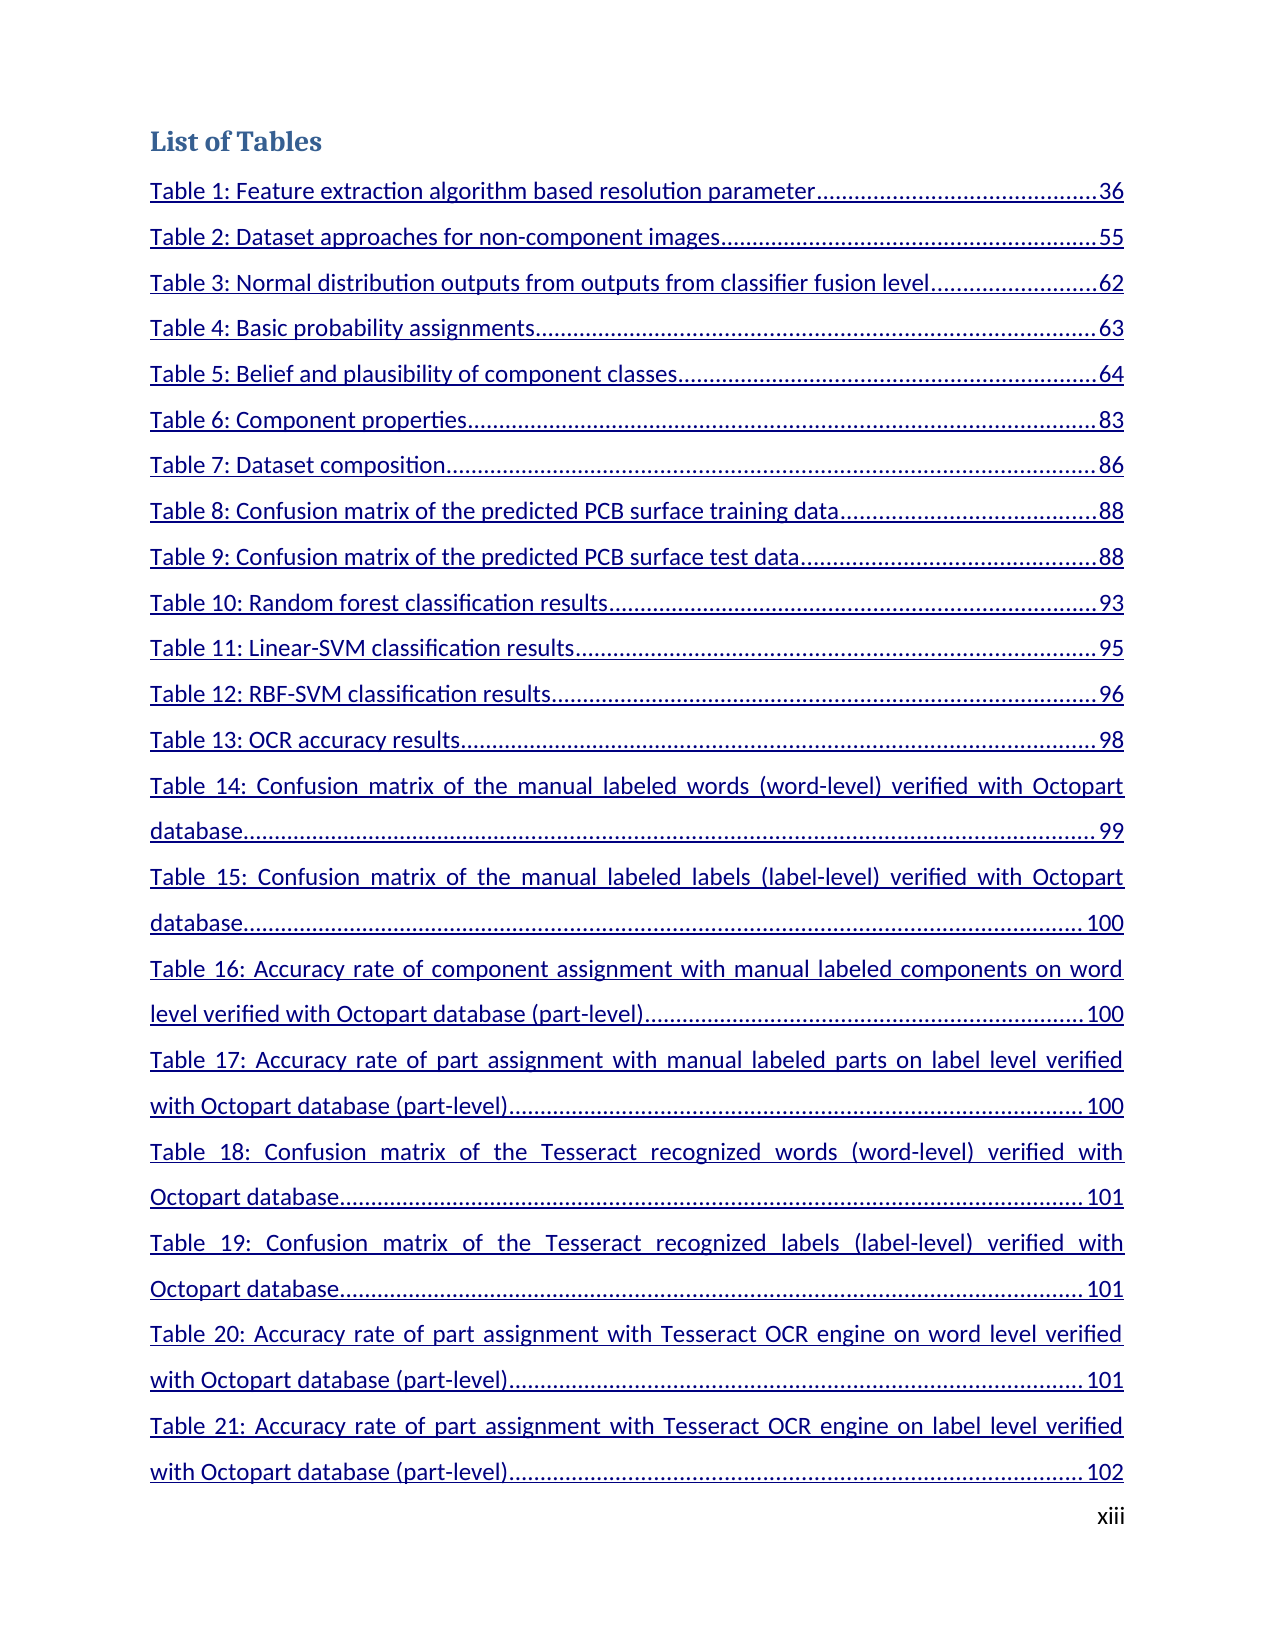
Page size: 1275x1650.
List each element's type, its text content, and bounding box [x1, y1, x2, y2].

text Table 14: Confusion matrix of the manual labeled words (word-level) verified with Octopart database 99 [150, 770, 1125, 796]
text Table 11: Linear-SVM classification results 95 [150, 633, 1125, 663]
text Table 18: Confusion matrix of the Tesseract recognized words (word-level) verified with Octopart database 101 [150, 1163, 1125, 1212]
text Table 1: Feature extraction algorithm based resolution parameter 36 [150, 175, 1125, 206]
text Table 10: Random forest classification results 93 [150, 587, 1125, 617]
text Table 8: Confusion matrix of the predicted PCB surface training data 88 [150, 495, 1125, 526]
text Table 16: Accuracy rate of component assignment with manual labeled components on word level verified with Octopart database (part-level) 100 [150, 953, 1125, 1029]
text Table 12: RBF-SVM classification results 96 [150, 678, 1125, 709]
text Table 18: Confusion matrix of the Tesseract recognized words (word-level) verified with Octopart database 101 [150, 1136, 1125, 1162]
text Table 21: Accuracy rate of part assignment with Tesseract OCR engine on label level verified with Octopart database (part-level) 102 [150, 1410, 1125, 1486]
text Table 9: Confusion matrix of the predicted PCB surface test data 88 [150, 541, 1125, 572]
text Table 17: Accuracy rate of part assignment with manual labeled parts on label level verified with Octopart database (part-level) 100 [150, 1044, 1125, 1120]
text Table 20: Accuracy rate of part assignment with Tesseract OCR engine on word level verified with Octopart database (part-level) 101 [150, 1318, 1125, 1395]
text Table 6: Component properties 83 [150, 404, 1125, 434]
text Table 13: OCR accuracy results 98 [150, 724, 1125, 754]
text Table 4: Basic probability assignments 63 [150, 312, 1125, 343]
subtitle List of Tables [150, 125, 1125, 158]
text Table 19: Confusion matrix of the Tesseract recognized labels (label-level) verified with Octopart database 101 [150, 1227, 1125, 1253]
text Table 5: Belief and plausibility of component classes 64 [150, 358, 1125, 389]
text Table 2: Dataset approaches for non-component images 55 [150, 221, 1125, 252]
text Table 3: Normal distribution outputs from outputs from classifier fusion level 62 [150, 267, 1125, 297]
text Table 7: Dataset composition 86 [150, 450, 1125, 480]
text Table 15: Confusion matrix of the manual labeled labels (label-level) verified with Octopart database 100 [150, 889, 1125, 937]
text Table 19: Confusion matrix of the Tesseract recognized labels (label-level) verified with Octopart database 101 [150, 1255, 1125, 1303]
text Table 14: Confusion matrix of the manual labeled words (word-level) verified with Octopart database 99 [150, 798, 1125, 846]
text Table 15: Confusion matrix of the manual labeled labels (label-level) verified with Octopart database 100 [150, 861, 1125, 887]
